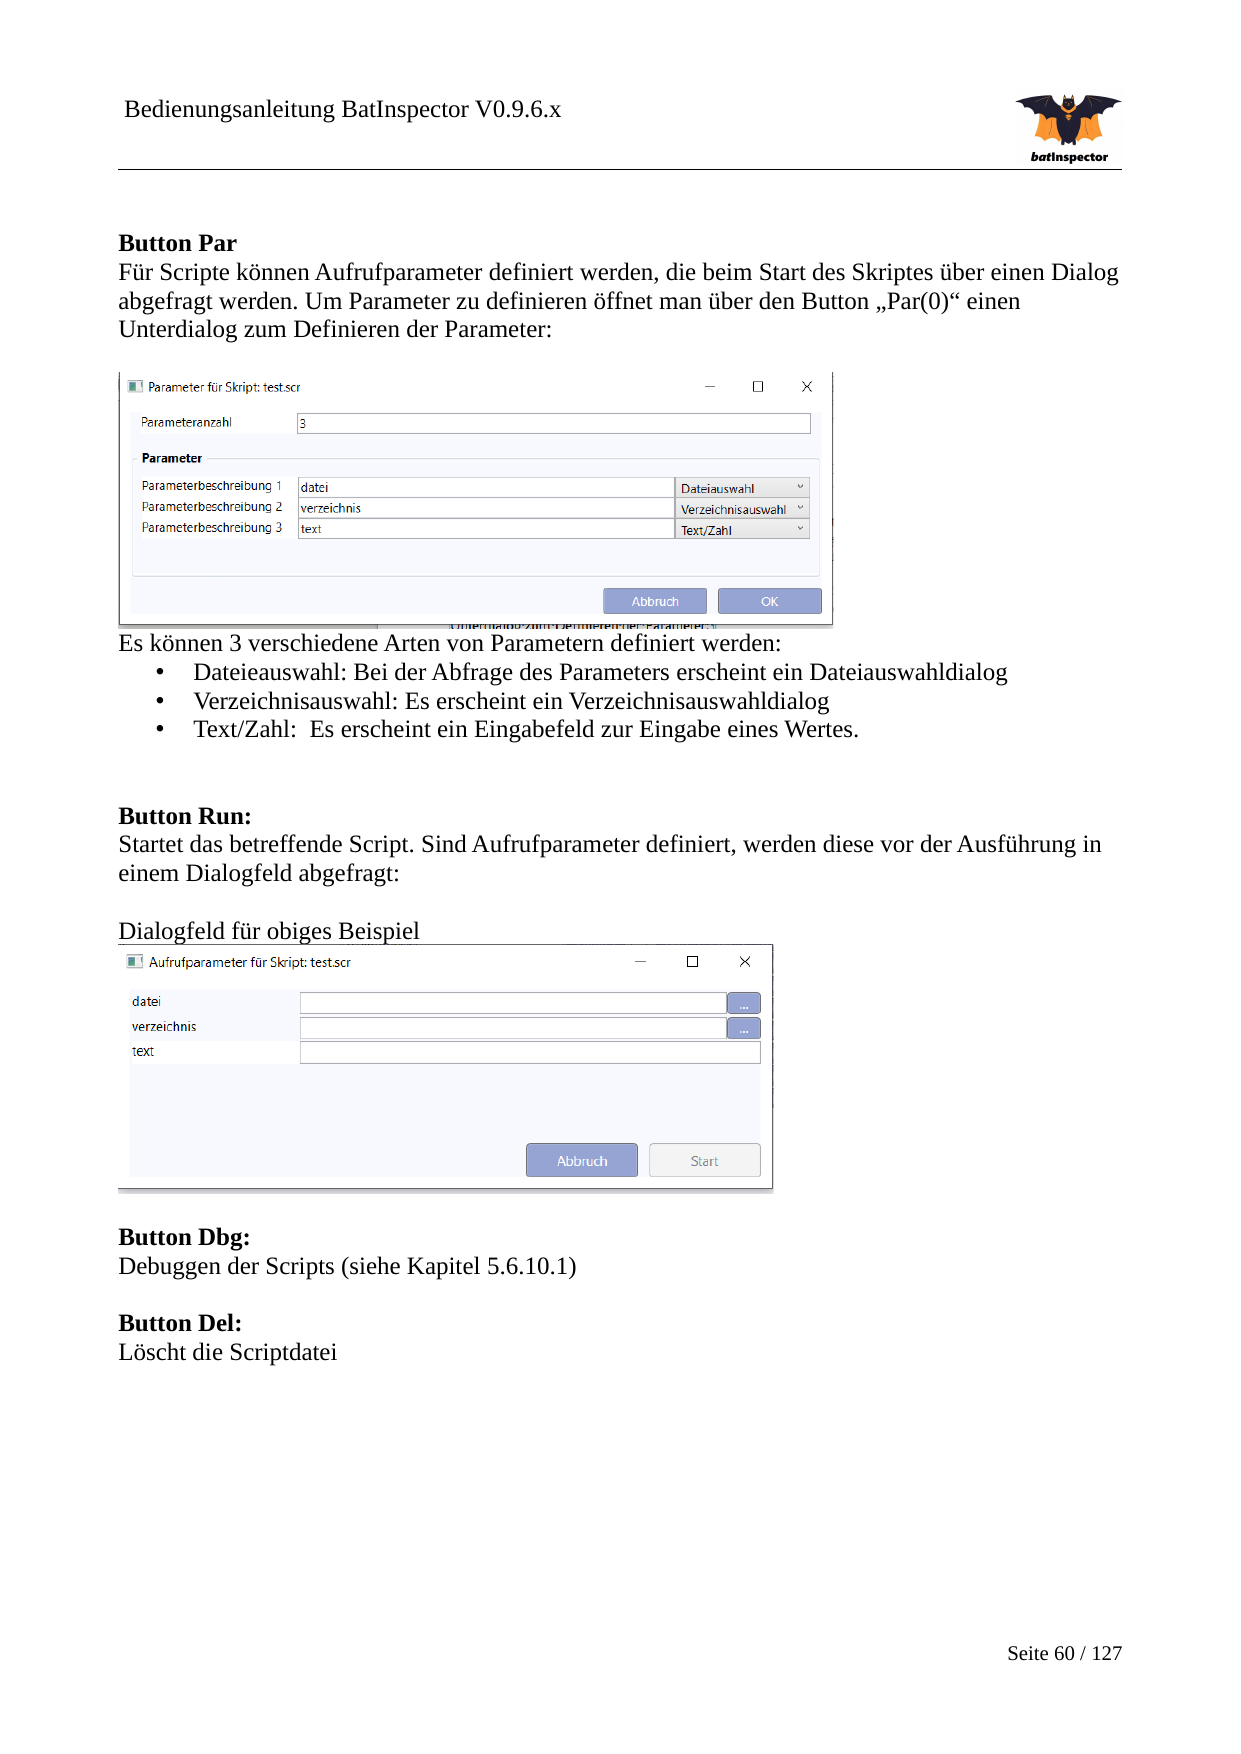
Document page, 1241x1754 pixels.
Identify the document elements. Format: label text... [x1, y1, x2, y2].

text Button Run: [118, 801, 1122, 829]
list Text/Zahl: Es erscheint ein Eingabefeld zur Eingabe eines Wertes. [156, 714, 1122, 743]
list Dateieauswahl: Bei der Abfrage des Parameters erscheint ein Dateiauswahldialog [156, 657, 1122, 686]
list Verzeichnisauswahl: Es erscheint ein Verzeichnisauswahldialog [156, 686, 1122, 714]
picture [118, 944, 774, 1194]
text Button Del: [118, 1308, 1122, 1337]
text Debuggen der Scripts (siehe Kapitel 5.6.10.1) [118, 1251, 1122, 1280]
text Für Scripte können Aufrufparameter definiert werden, die beim Start des Skriptes über einen Dialog abgefragt werden. Um Parameter zu definieren öffnet man über den Button „Par(0)“ einen Unterdialog zum Definieren der Parameter: [118, 257, 1122, 343]
text Startet das betreffende Script. Sind Aufrufparameter definiert, werden diese vor der Ausführung in einem Dialogfeld abgefragt: [118, 829, 1122, 916]
picture [118, 372, 834, 629]
picture [1015, 88, 1125, 165]
text Button Par [118, 228, 1122, 257]
text Es können 3 verschiedene Arten von Parametern definiert werden: [118, 628, 1122, 657]
text Button Dbg: [118, 1222, 1122, 1251]
text Dialogfeld für obiges Beispiel [118, 916, 1122, 944]
text Löscht die Scriptdatei [118, 1337, 1122, 1366]
